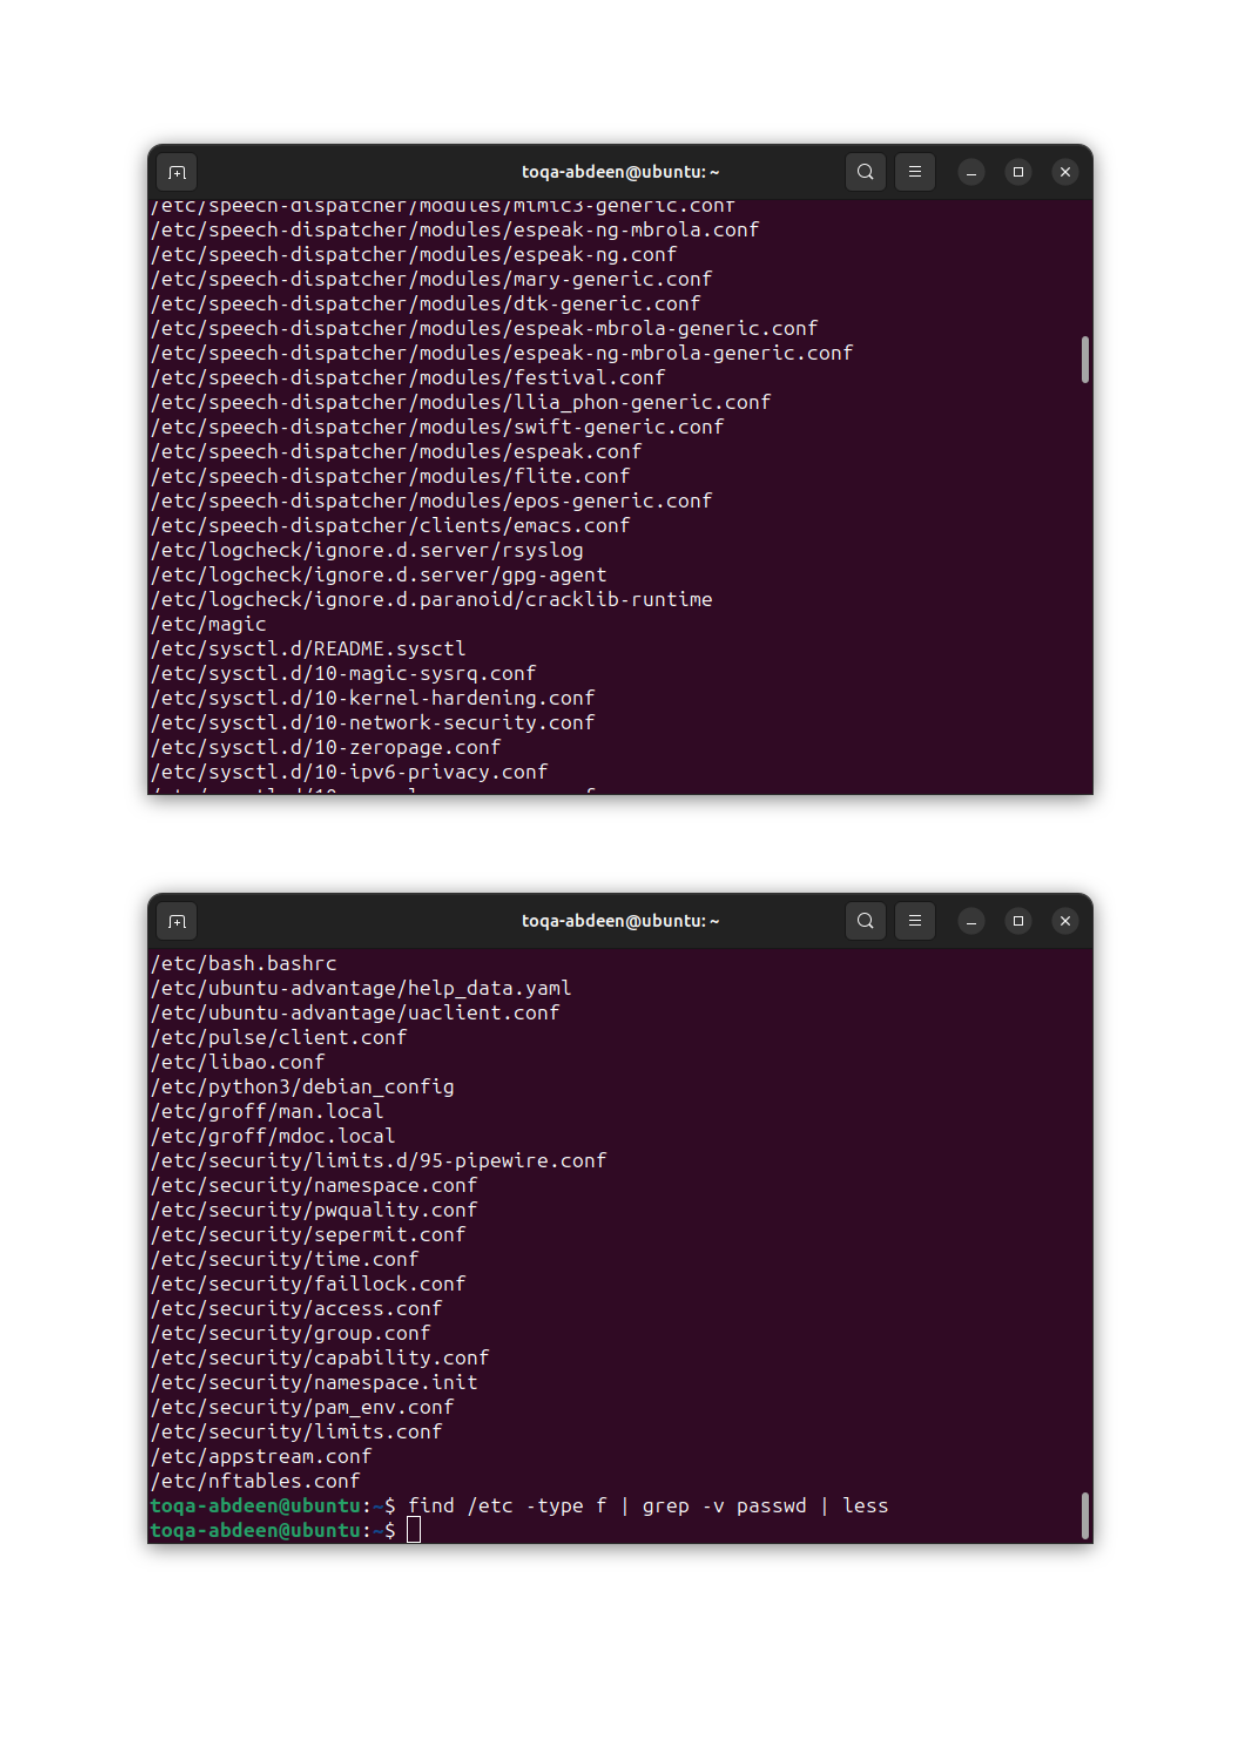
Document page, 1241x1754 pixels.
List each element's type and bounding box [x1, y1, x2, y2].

picture [118, 118, 1123, 828]
picture [118, 867, 1123, 1577]
